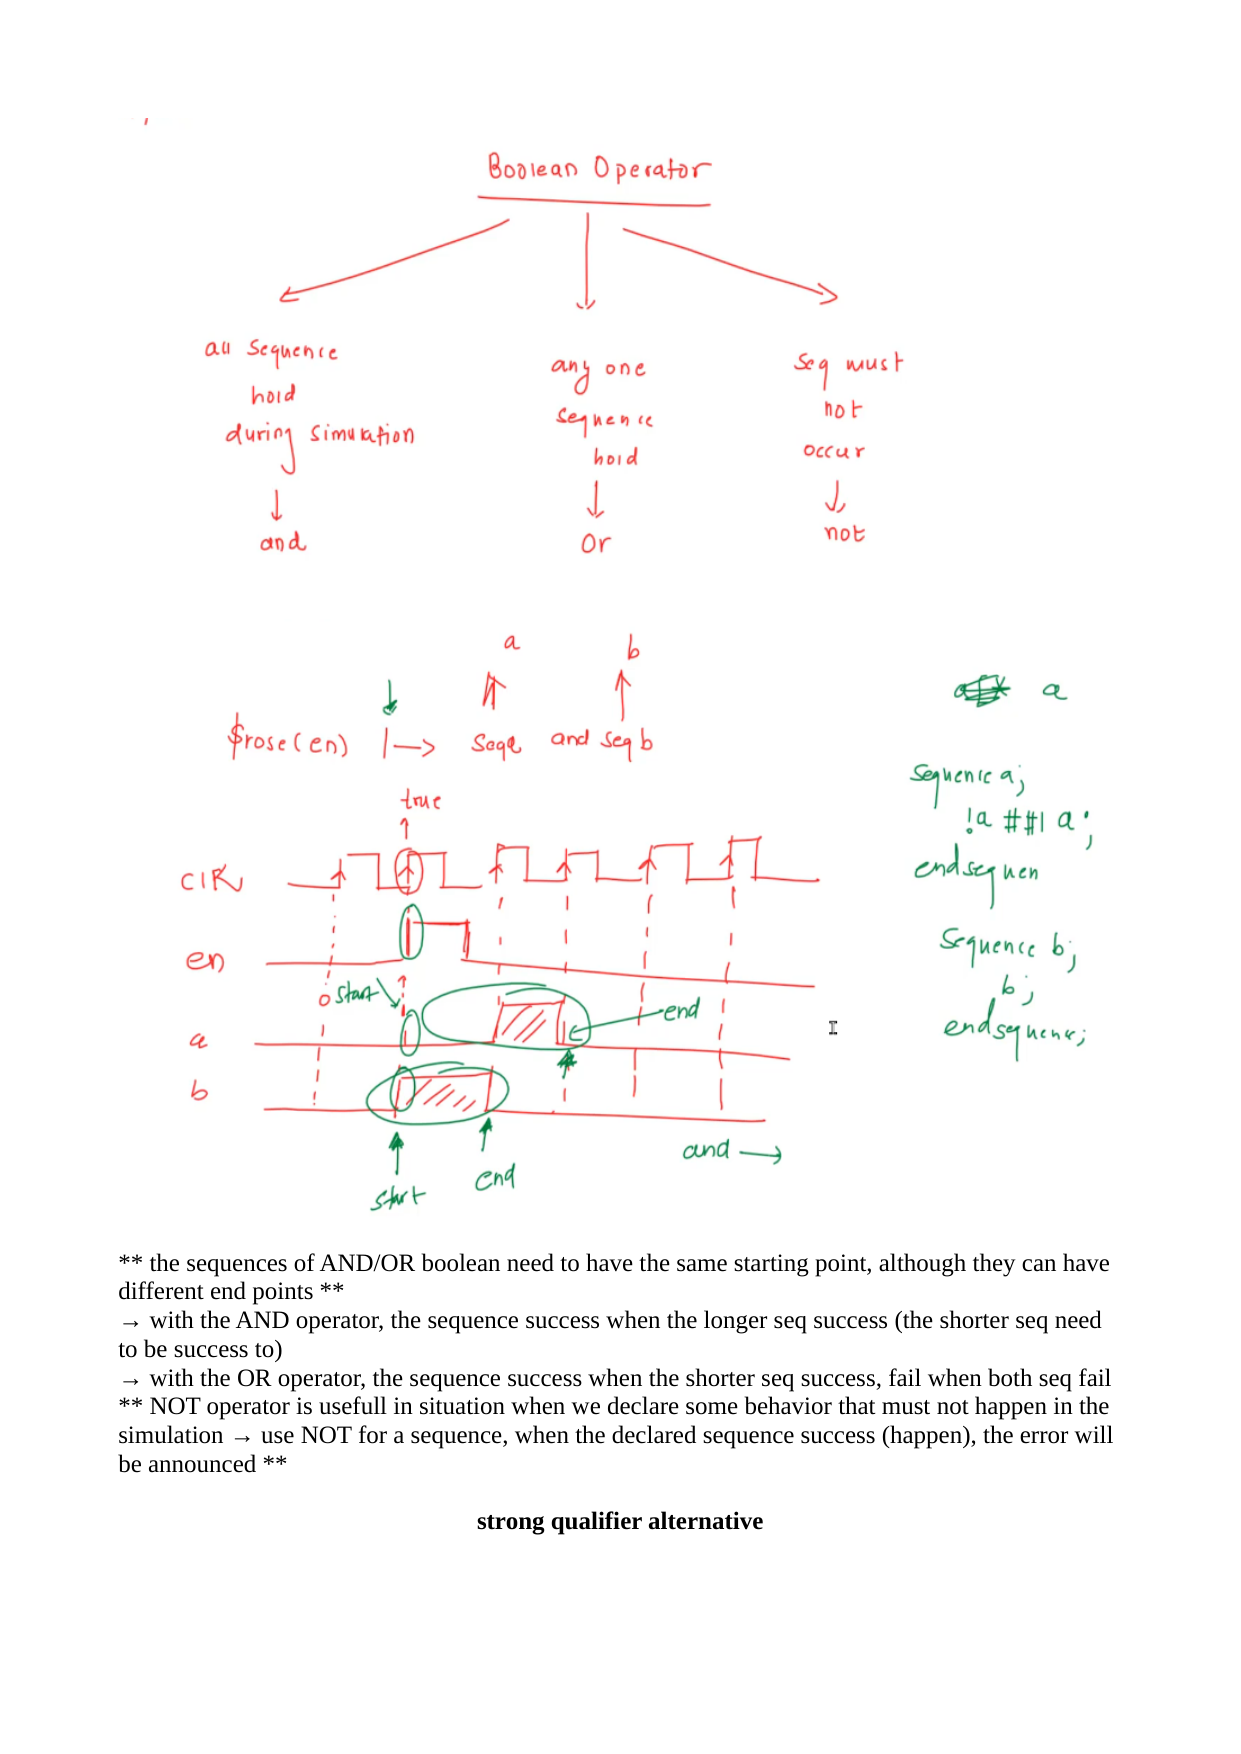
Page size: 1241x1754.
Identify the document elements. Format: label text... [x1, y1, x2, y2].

text → with the OR operator, the sequence success when the shorter seq success, fail when both seq fail [118, 1363, 1122, 1391]
text ** the sequences of AND/OR boolean need to have the same starting point, although they can have different end points ** [118, 1219, 1122, 1305]
picture [118, 118, 1123, 563]
text ** NOT operator is usefull in situation when we declare some behavior that must not happen in the simulation → use NOT for a sequence, when the declared sequence success (happen), the error will be announced ** [118, 1391, 1122, 1478]
text strong qualifier alternative [118, 1506, 1122, 1535]
text → with the AND operator, the sequence success when the longer seq success (the shorter seq need to be success to) [118, 1305, 1122, 1363]
picture [118, 619, 1123, 1219]
